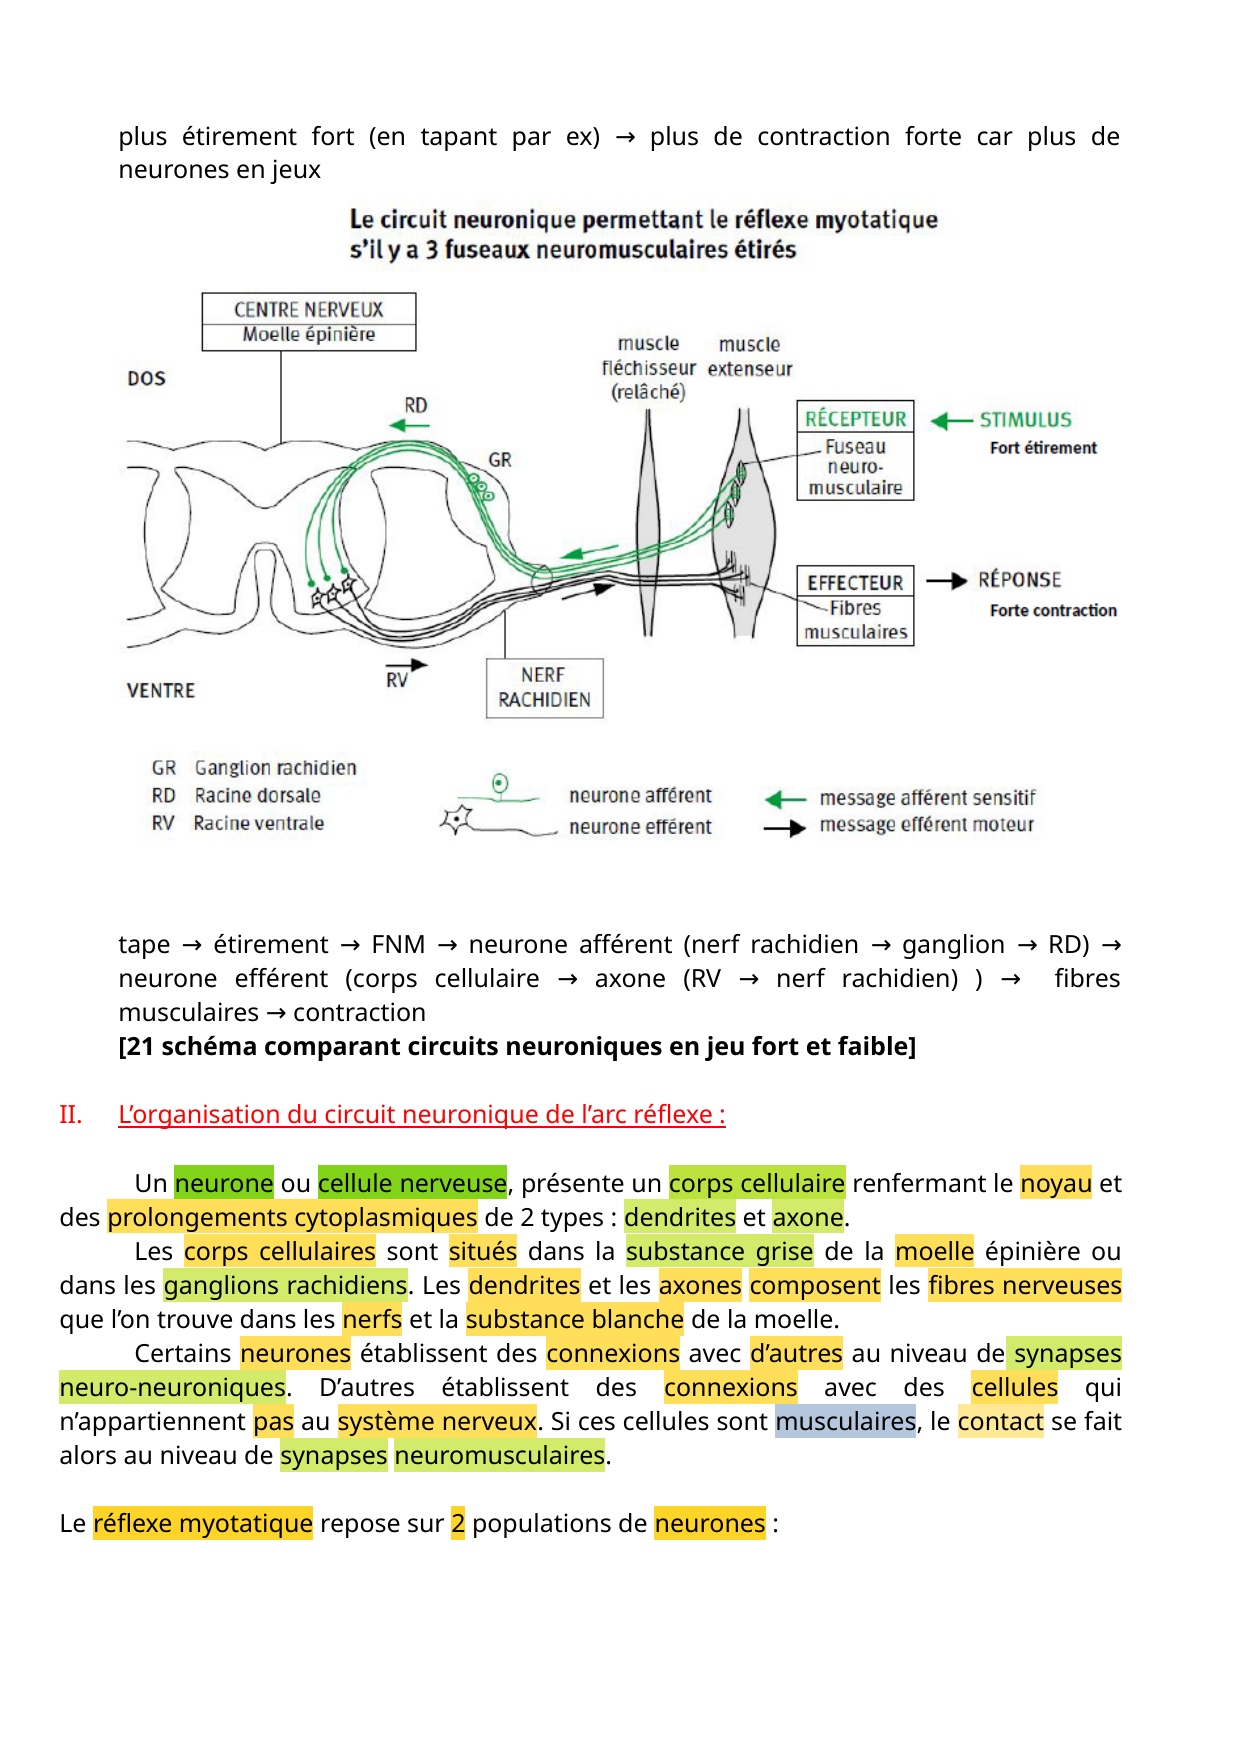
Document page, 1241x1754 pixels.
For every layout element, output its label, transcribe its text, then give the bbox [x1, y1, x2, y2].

list L’organisation du circuit neuronique de l’arc réflexe : [59, 1097, 1122, 1131]
text plus étirement fort (en tapant par ex) → plus de contraction forte car plus de neurones en jeux [118, 118, 1122, 186]
list Un neurone ou cellule nerveuse, présente un corps cellulaire renfermant le noyau et des prolongements cytoplasmiques de 2 types : dendrites et axone. [59, 1165, 1122, 1233]
text [21 schéma comparant circuits neuroniques en jeu fort et faible] [118, 1029, 1122, 1063]
text tape → étirement → FNM → neurone afférent (nerf rachidien → ganglion → RD) → neurone efférent (corps cellulaire → axone (RV → nerf rachidien) ) → fibres musculaires → contraction [118, 927, 1122, 1029]
list Le réflexe myotatique repose sur 2 populations de neurones : [59, 1506, 1122, 1540]
picture [118, 190, 1123, 893]
list Les corps cellulaires sont situés dans la substance grise de la moelle épinière ou dans les ganglions rachidiens. Les dendrites et les axones composent les fibres nerveuses que l’on trouve dans les nerfs et la substance blanche de la moelle. [59, 1233, 1122, 1336]
list Certains neurones établissent des connexions avec d’autres au niveau de synapses neuro-neuroniques. D’autres établissent des connexions avec des cellules qui n’appartiennent pas au système nerveux. Si ces cellules sont musculaires, le contact se fait alors au niveau de synapses neuromusculaires. [59, 1336, 1122, 1472]
